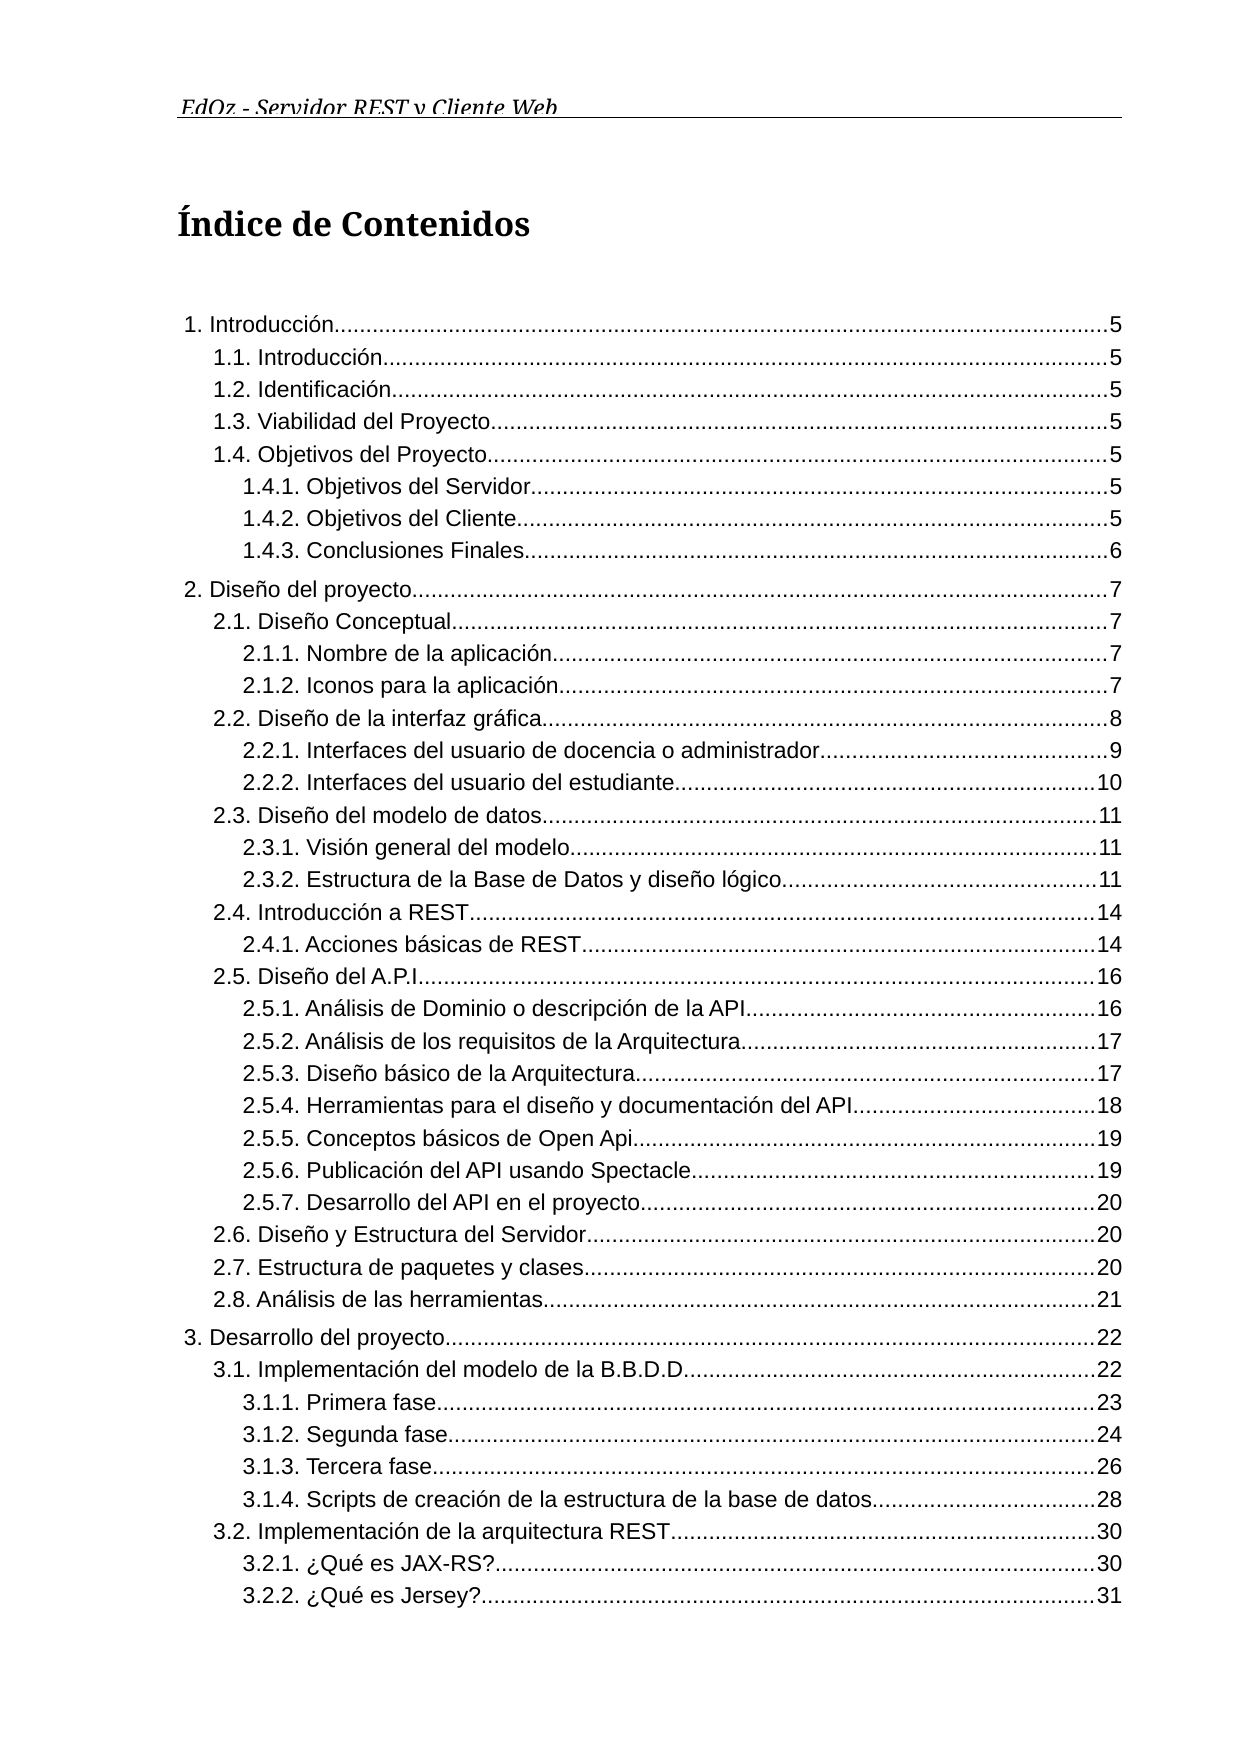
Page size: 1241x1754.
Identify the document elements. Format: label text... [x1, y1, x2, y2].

text 2.1. Diseño Conceptual 7 [207, 608, 1122, 634]
text 3.2.1. ¿Qué es JAX-RS? 30 [236, 1550, 1122, 1576]
text 1.4.3. Conclusiones Finales 6 [236, 537, 1122, 564]
text 2.1.2. Iconos para la aplicación 7 [236, 672, 1122, 699]
text 2.7. Estructura de paquetes y clases 20 [207, 1254, 1122, 1280]
text 2.5.6. Publicación del API usando Spectacle 19 [236, 1157, 1122, 1183]
text 1. Introducción 5 [177, 311, 1122, 338]
text 2.2. Diseño de la interfaz gráfica 8 [207, 705, 1122, 731]
text 3.1. Implementación del modelo de la B.B.D.D. 22 [207, 1356, 1122, 1383]
text 1.4. Objetivos del Proyecto 5 [207, 441, 1122, 467]
text 2.3.2. Estructura de la Base de Datos y diseño lógico 11 [236, 866, 1122, 892]
text 3.1.4. Scripts de creación de la estructura de la base de datos 28 [236, 1486, 1122, 1512]
text 3.2.2. ¿Qué es Jersey? 31 [236, 1582, 1122, 1609]
text 2.3.1. Visión general del modelo 11 [236, 834, 1122, 860]
text 2.5.4. Herramientas para el diseño y documentación del API 18 [236, 1092, 1122, 1118]
text 3.2. Implementación de la arquitectura REST 30 [207, 1518, 1122, 1544]
text 2.5.5. Conceptos básicos de Open Api 19 [236, 1124, 1122, 1151]
text 2.5. Diseño del A.P.I. 16 [207, 963, 1122, 989]
text 2.1.1. Nombre de la aplicación 7 [236, 640, 1122, 666]
text 2. Diseño del proyecto 7 [177, 576, 1122, 602]
text Índice de Contenidos [177, 201, 1122, 246]
text 3.1.3. Tercera fase 26 [236, 1453, 1122, 1479]
text 2.4.1. Acciones básicas de REST 14 [236, 931, 1122, 957]
text 1.1. Introducción 5 [207, 344, 1122, 370]
text 1.4.2. Objetivos del Cliente 5 [236, 505, 1122, 531]
text 2.8. Análisis de las herramientas 21 [207, 1286, 1122, 1312]
text 3.1.2. Segunda fase 24 [236, 1421, 1122, 1447]
text 2.5.2. Análisis de los requisitos de la Arquitectura 17 [236, 1028, 1122, 1054]
text 1.4.1. Objetivos del Servidor 5 [236, 473, 1122, 499]
text 2.6. Diseño y Estructura del Servidor 20 [207, 1221, 1122, 1248]
text 1.2. Identificación 5 [207, 376, 1122, 402]
text 2.5.7. Desarrollo del API en el proyecto 20 [236, 1189, 1122, 1215]
text 1.3. Viabilidad del Proyecto 5 [207, 408, 1122, 434]
text 2.2.2. Interfaces del usuario del estudiante 10 [236, 769, 1122, 796]
text 3. Desarrollo del proyecto 22 [177, 1324, 1122, 1350]
text 2.2.1. Interfaces del usuario de docencia o administrador 9 [236, 737, 1122, 763]
text 2.5.3. Diseño básico de la Arquitectura 17 [236, 1060, 1122, 1086]
text 2.5.1. Análisis de Dominio o descripción de la API 16 [236, 995, 1122, 1022]
text 2.3. Diseño del modelo de datos 11 [207, 802, 1122, 828]
text 3.1.1. Primera fase 23 [236, 1389, 1122, 1415]
text 2.4. Introducción a REST 14 [207, 898, 1122, 925]
